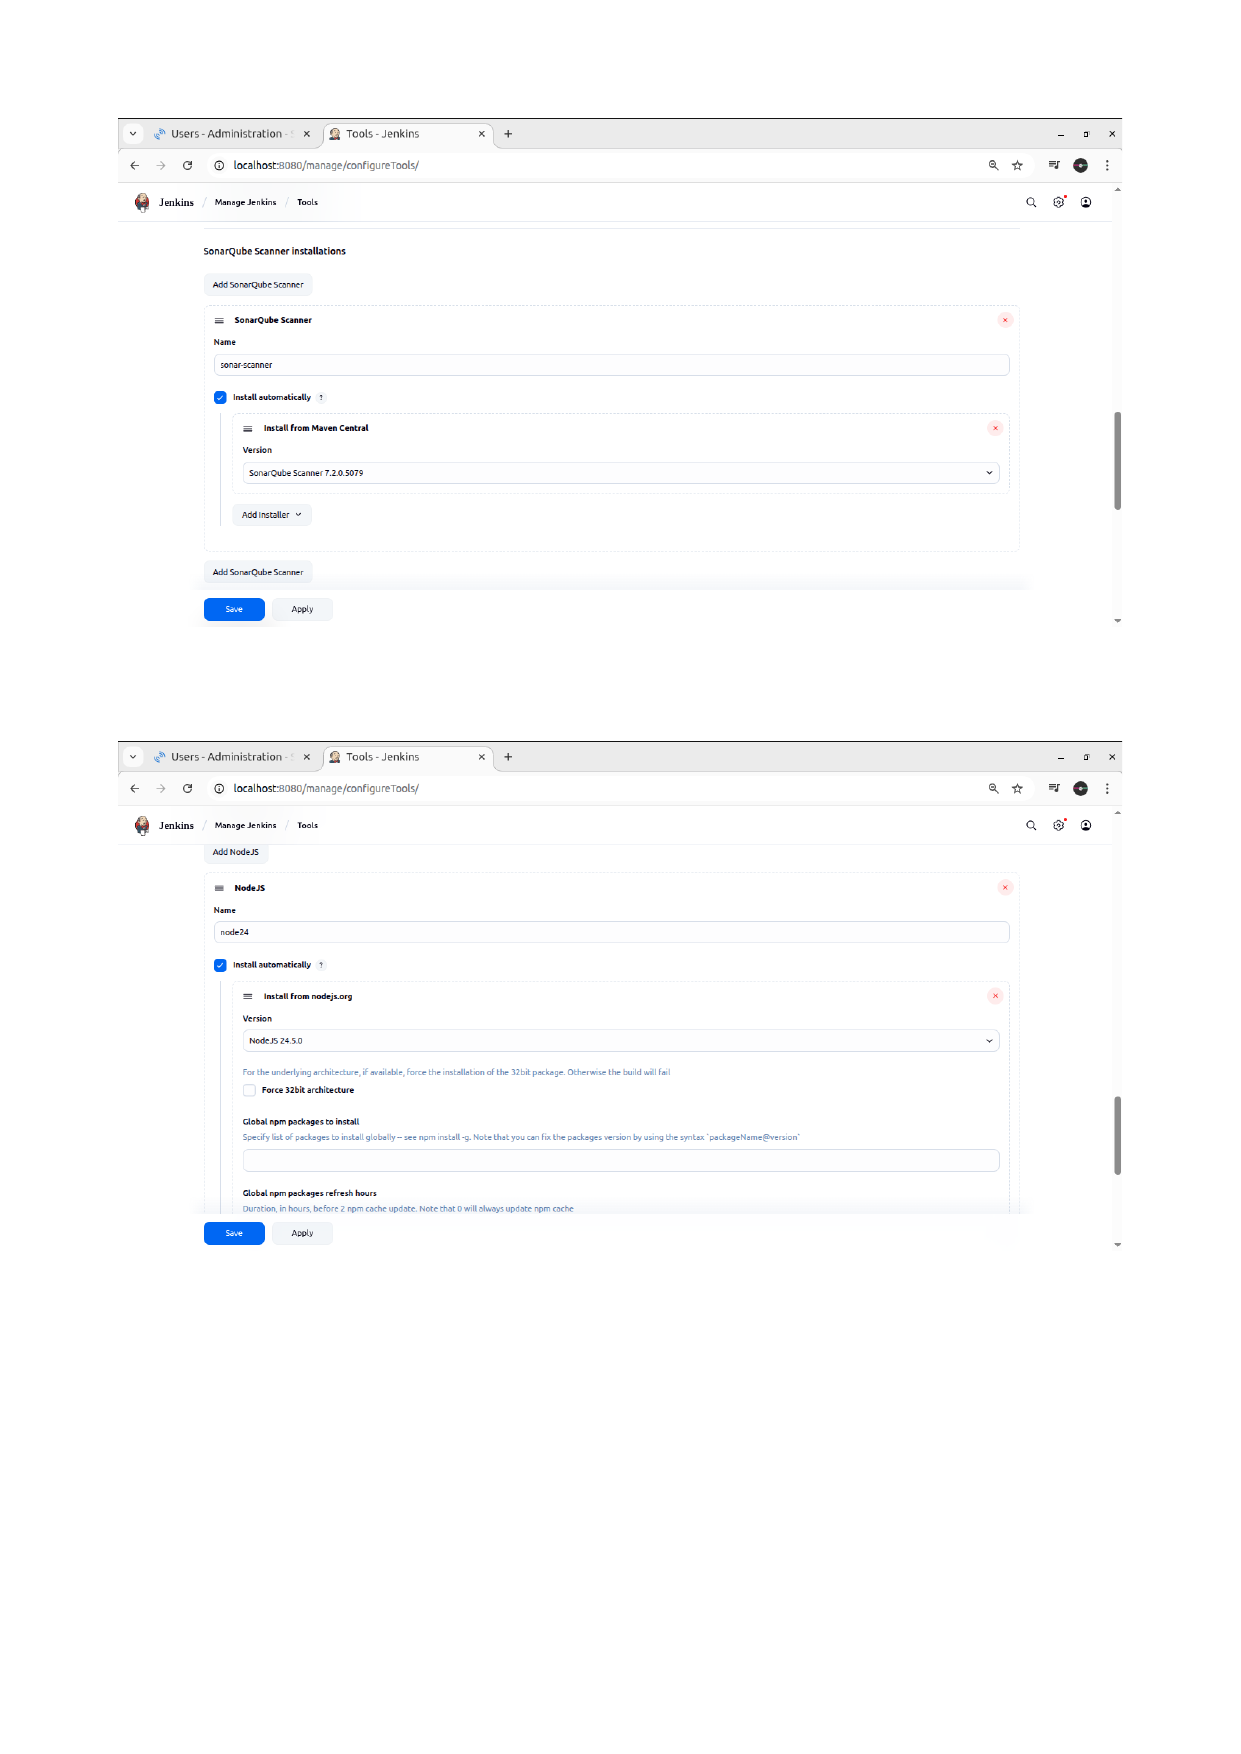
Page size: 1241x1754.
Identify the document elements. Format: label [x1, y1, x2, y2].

picture [118, 118, 1123, 627]
picture [118, 741, 1123, 1251]
